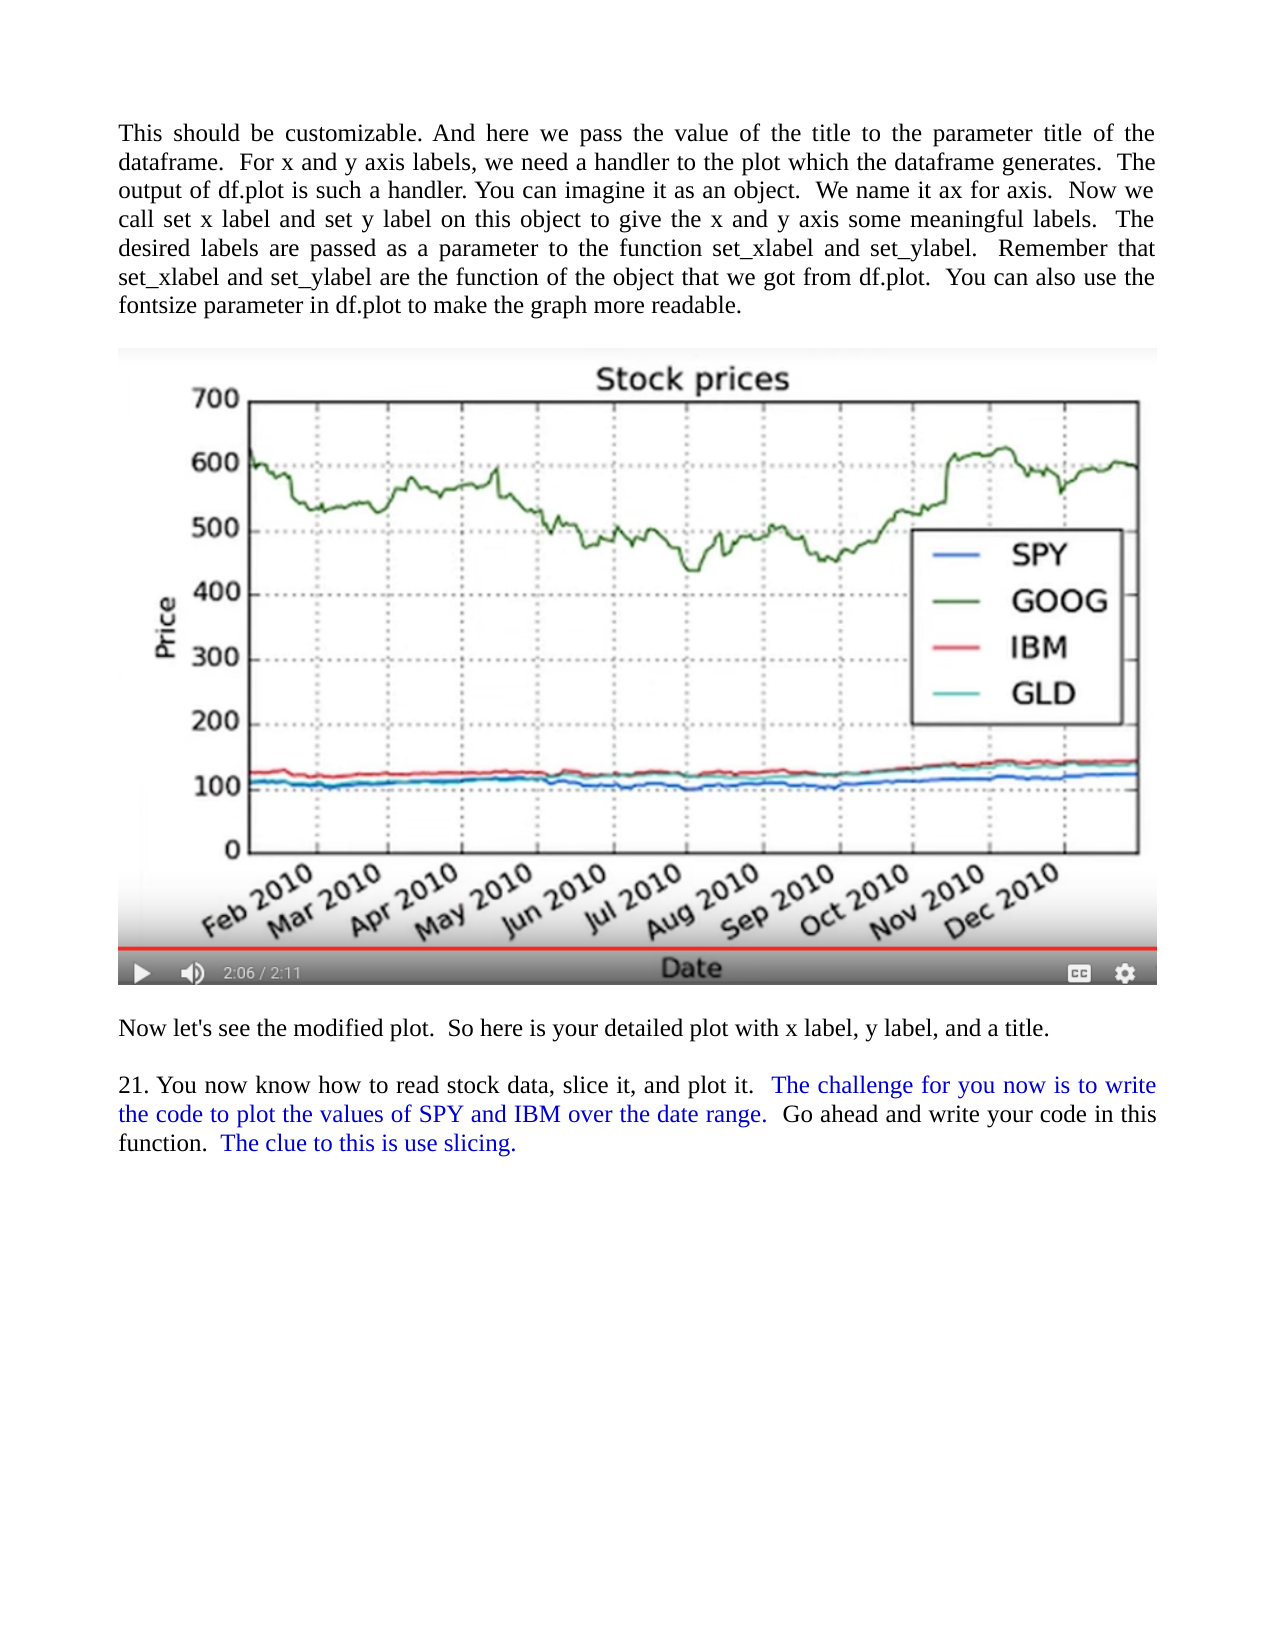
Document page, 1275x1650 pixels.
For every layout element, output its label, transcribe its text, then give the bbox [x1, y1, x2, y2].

picture [118, 348, 1157, 985]
text This should be customizable. And here we pass the value of the title to the parameter title of the dataframe. For x and y axis labels, we need a handler to the plot which the dataframe generates. The output of df.plot is such a handler. You can imagine it as an object. We name it ax for axis. Now we call set x label and set y label on this object to give the x and y axis some meaningful labels. The desired labels are passed as a parameter to the function set_xlabel and set_ylabel. Remember that set_xlabel and set_ylabel are the function of the object that we got from df.plot. You can also use the fontsize parameter in df.plot to make the graph more readable. [118, 118, 1157, 319]
text 21. You now know how to read stock data, slice it, and plot it. The challenge for you now is to write the code to plot the values of SPY and IBM over the date range. Go ahead and write your code in this function. The clue to this is use slicing. [118, 1071, 1157, 1157]
text Now let's see the modified plot. So here is your detailed plot with x label, y label, and a title. [118, 1013, 1157, 1042]
